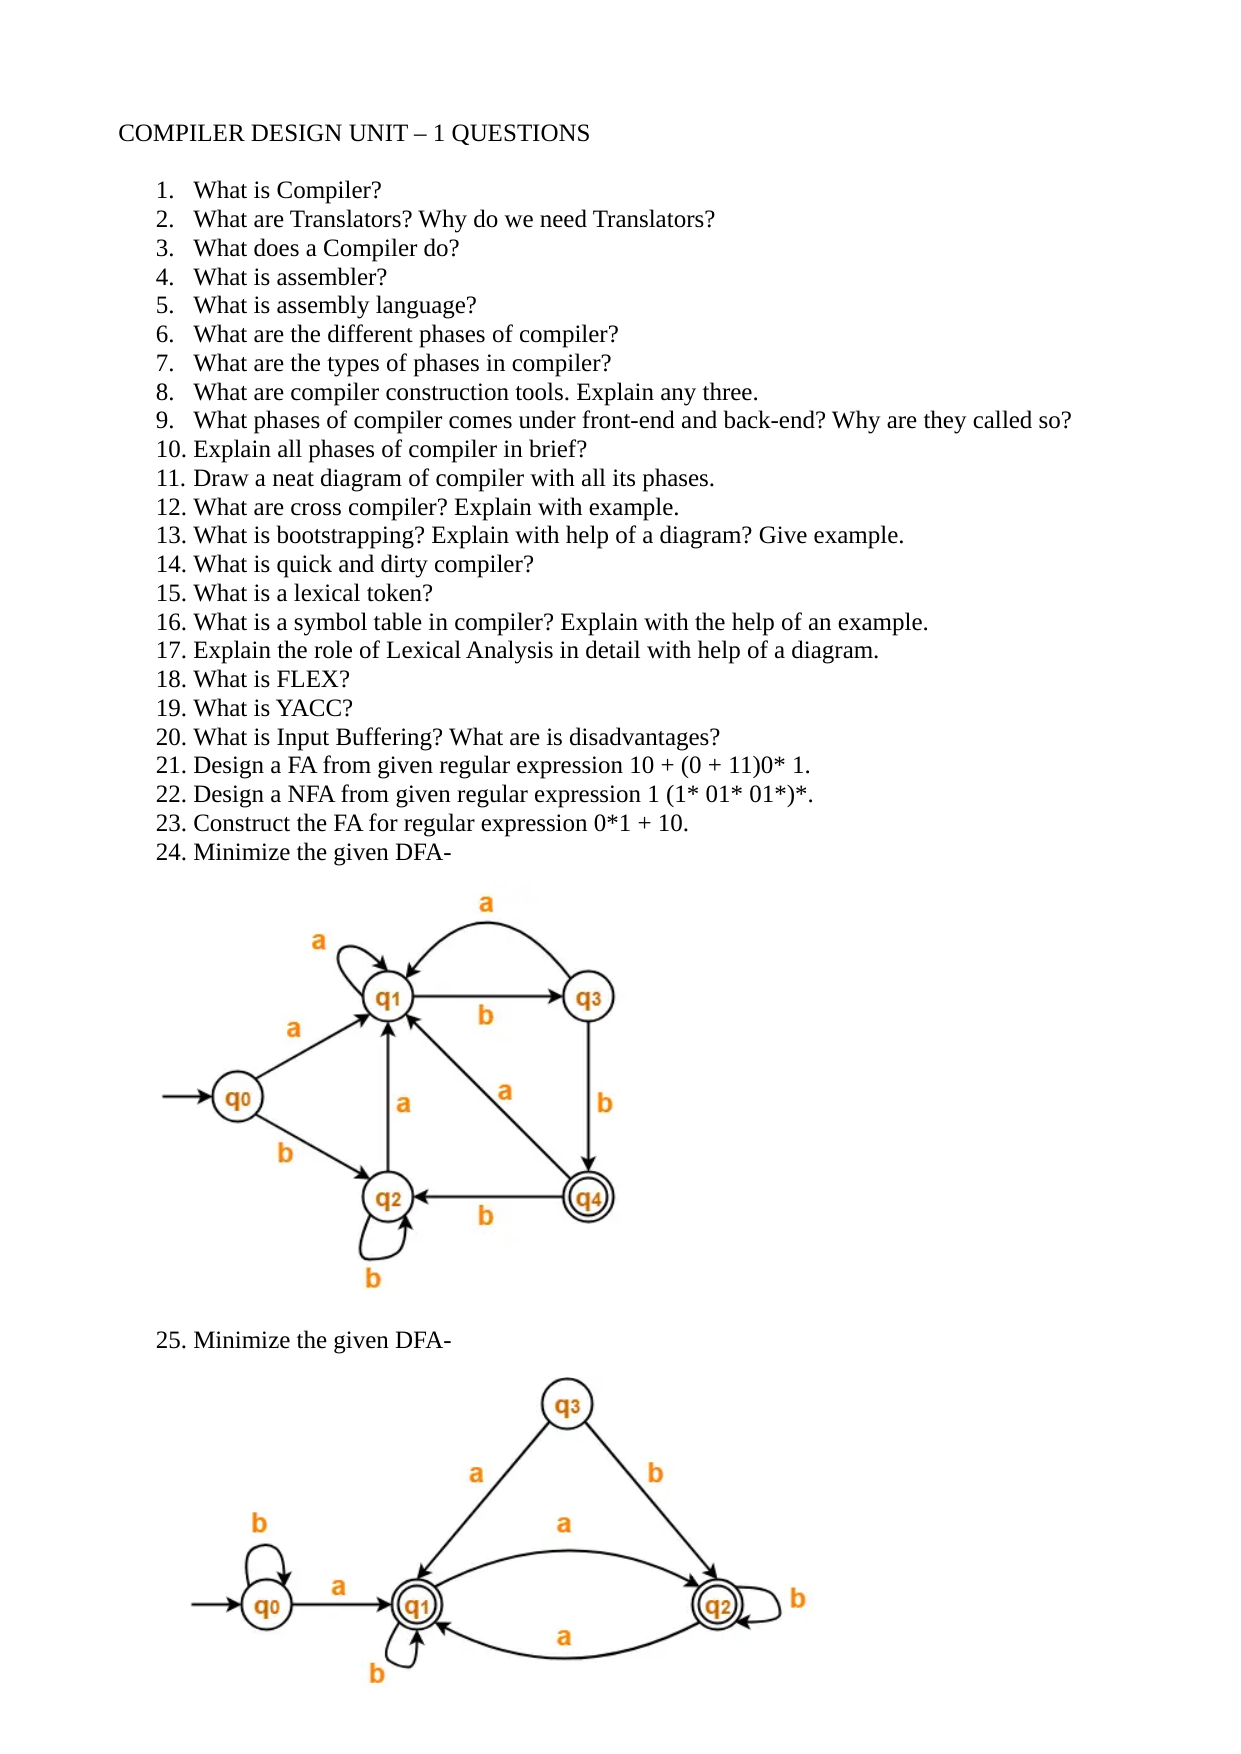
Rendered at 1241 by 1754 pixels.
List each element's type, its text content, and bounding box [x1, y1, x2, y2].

list Minimize the given DFA- [156, 1326, 1122, 1354]
list What is a symbol table in compiler? Explain with the help of an example. [156, 607, 1122, 636]
list What is assembly language? [156, 291, 1122, 319]
list What is Input Buffering? What are is disadvantages? [156, 722, 1122, 751]
list What are Translators? Why do we need Translators? [156, 204, 1122, 233]
list Explain the role of Lexical Analysis in detail with help of a diagram. [156, 636, 1122, 664]
list Design a FA from given regular expression 10 + (0 + 11)0* 1. [156, 751, 1122, 779]
picture [181, 1377, 831, 1688]
list What is FLEX? [156, 664, 1122, 693]
list What is YACC? [156, 693, 1122, 722]
list What are compiler construction tools. Explain any three. [156, 377, 1122, 406]
list What is quick and dirty compiler? [156, 549, 1122, 578]
list What is assembler? [156, 262, 1122, 291]
list What phases of compiler comes under front-end and back-end? Why are they called so? [156, 406, 1122, 434]
text COMPILER DESIGN UNIT – 1 QUESTIONS [118, 118, 1122, 147]
list What are the types of phases in compiler? [156, 348, 1122, 377]
list What are cross compiler? Explain with example. [156, 492, 1122, 521]
list Construct the FA for regular expression 0*1 + 10. [156, 808, 1122, 837]
list Explain all phases of compiler in brief? [156, 434, 1122, 463]
picture [152, 883, 633, 1294]
list What is Compiler? [156, 176, 1122, 204]
list Design a NFA from given regular expression 1 (1* 01* 01*)*. [156, 779, 1122, 808]
list What is a lexical token? [156, 578, 1122, 607]
list What is bootstrapping? Explain with help of a diagram? Give example. [156, 521, 1122, 549]
list What does a Compiler do? [156, 233, 1122, 262]
list What are the different phases of compiler? [156, 319, 1122, 348]
list Minimize the given DFA- [156, 837, 1122, 866]
list Draw a neat diagram of compiler with all its phases. [156, 463, 1122, 492]
